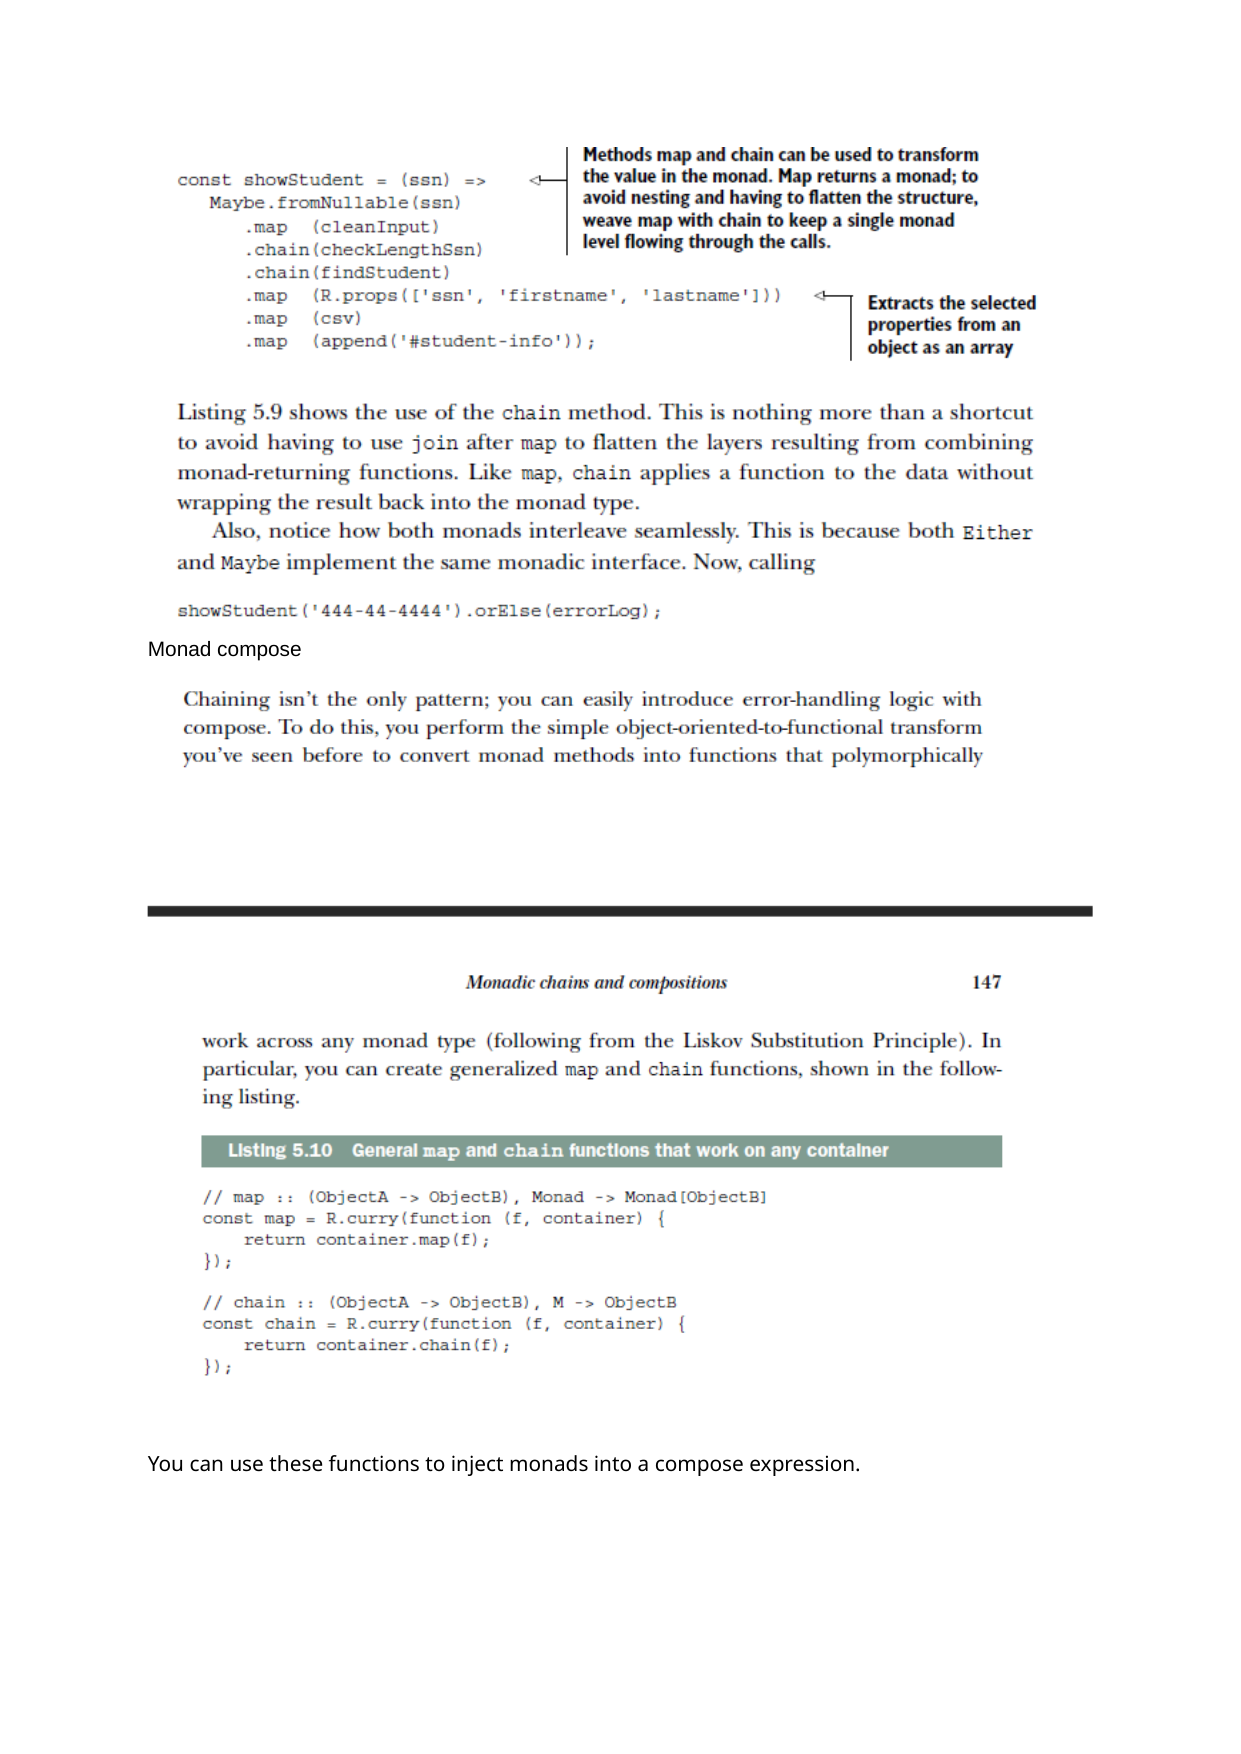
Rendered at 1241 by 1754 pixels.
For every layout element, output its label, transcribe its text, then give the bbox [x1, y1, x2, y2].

text Monad compose [148, 635, 1093, 661]
text You can use these functions to inject monads into a compose expression. [148, 1449, 1093, 1477]
